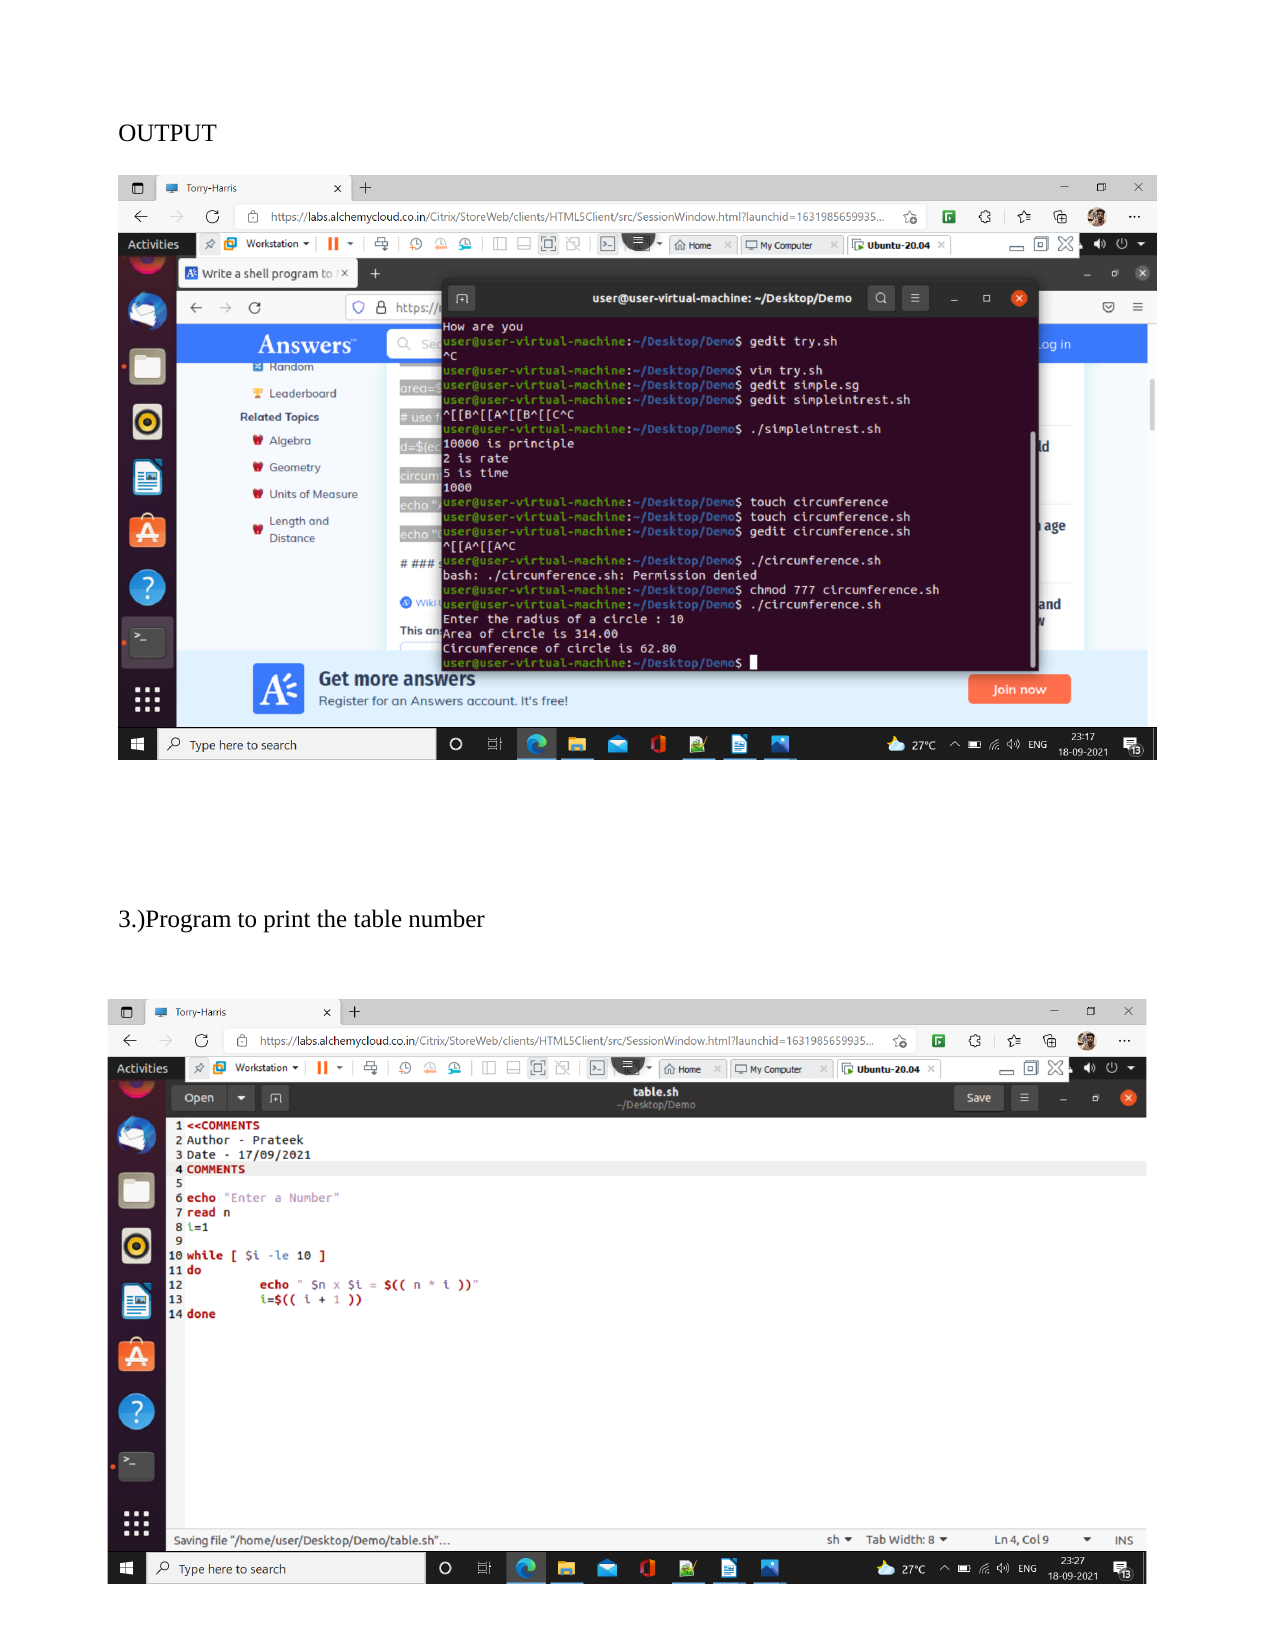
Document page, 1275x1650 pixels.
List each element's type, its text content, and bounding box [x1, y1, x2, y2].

picture [118, 175, 1157, 760]
text OUTPUT [118, 118, 1157, 147]
text 3.)Program to print the table number [118, 904, 1157, 932]
picture [107, 999, 1147, 1584]
